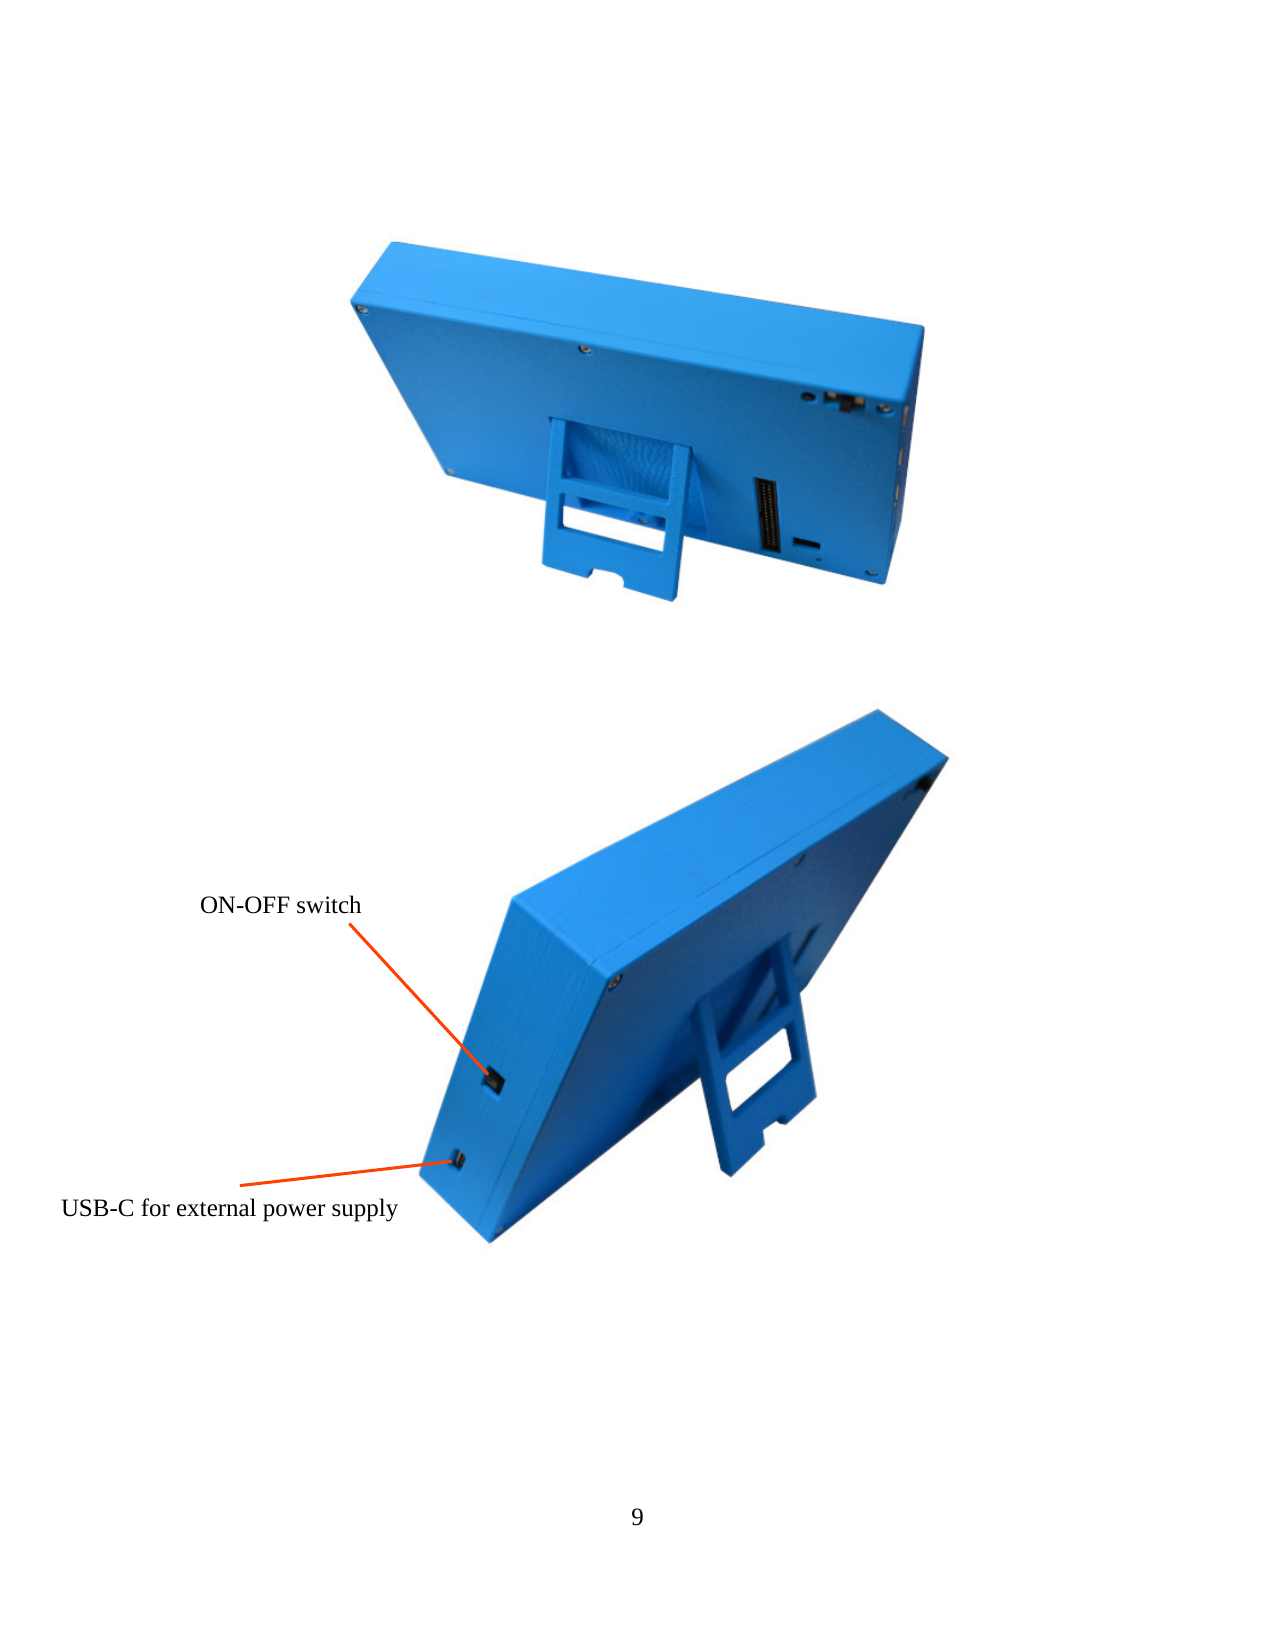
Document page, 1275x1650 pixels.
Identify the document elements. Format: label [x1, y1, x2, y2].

picture [333, 118, 1009, 1304]
